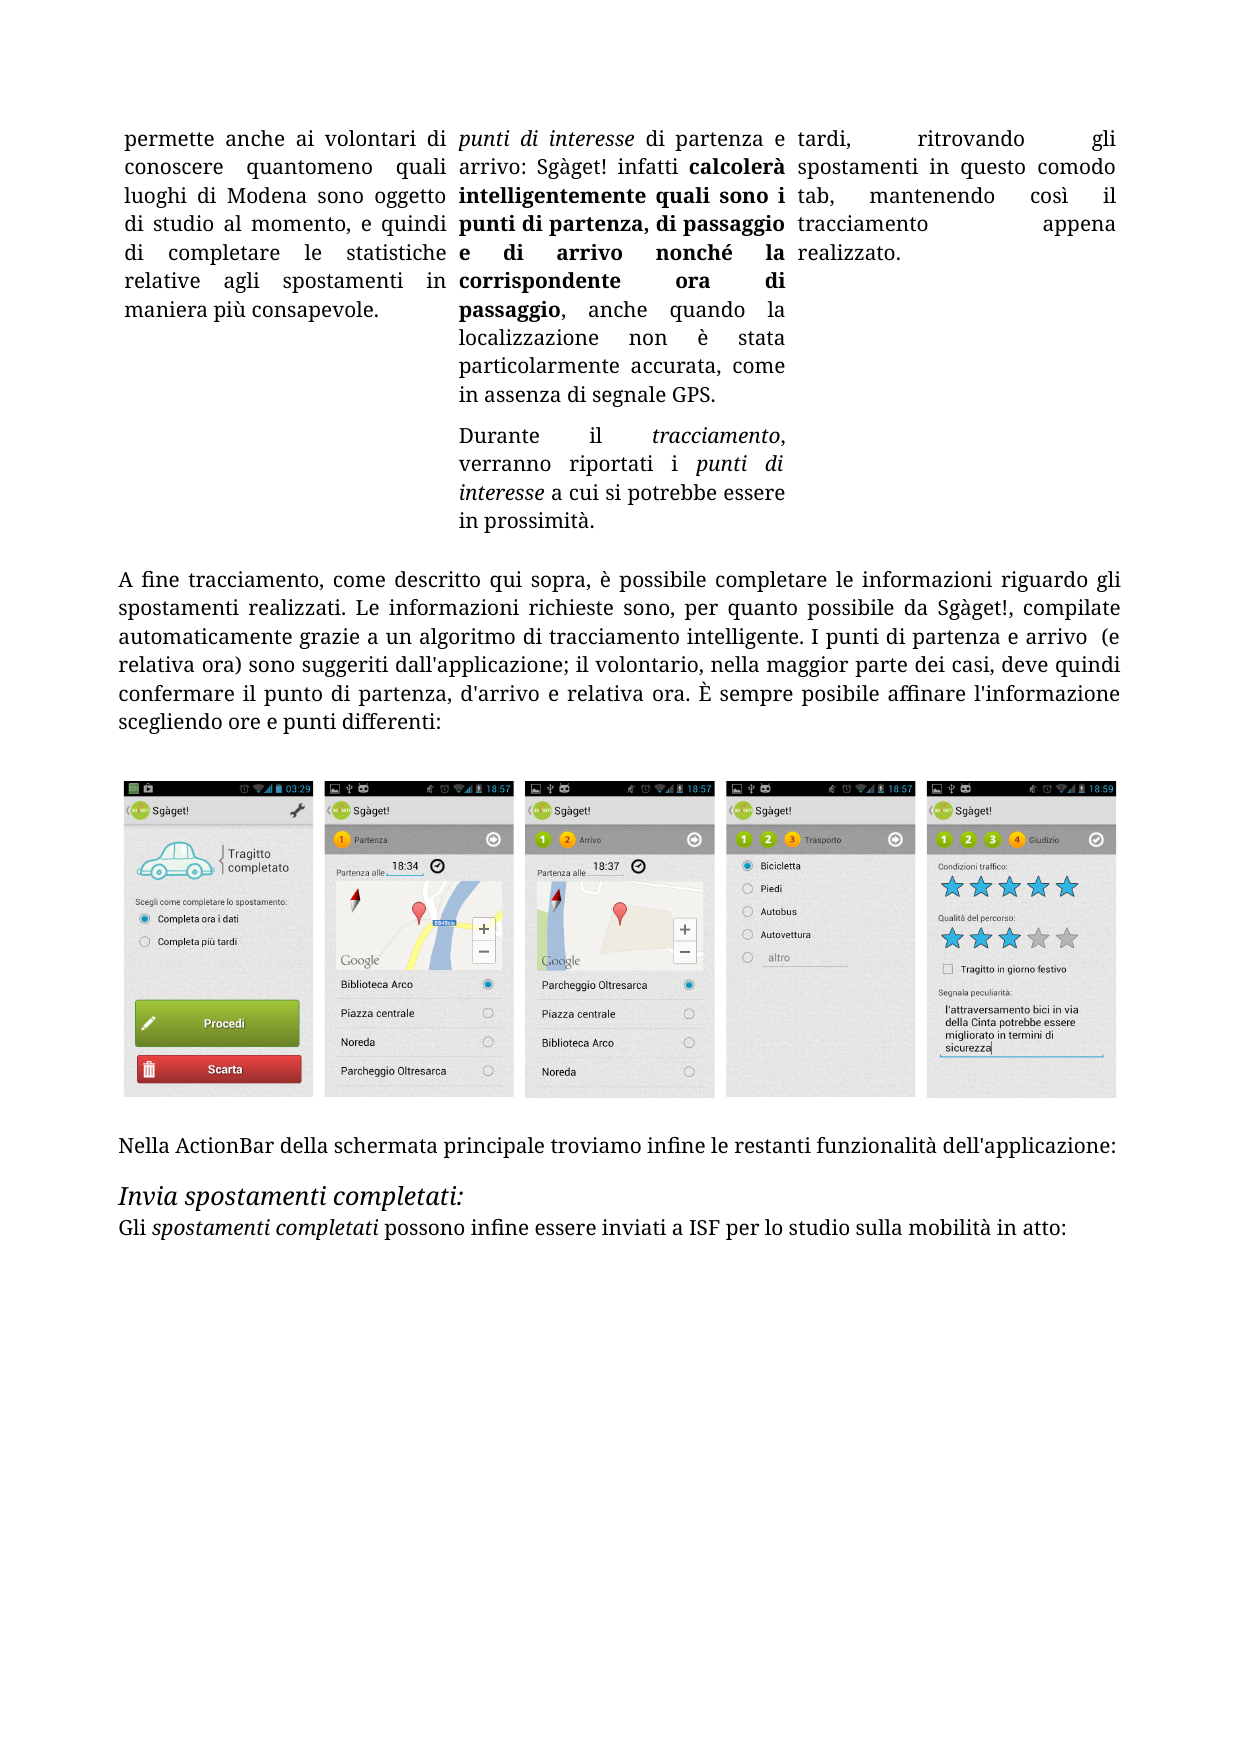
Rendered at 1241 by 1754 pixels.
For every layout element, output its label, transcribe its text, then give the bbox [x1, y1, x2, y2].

table_cell permette anche ai volontari di conoscere quantomeno quali luoghi di Modena sono oggetto di studio al momento, e quindi di completare le statistiche relative agli spostamenti in maniera più consapevole. [118, 118, 453, 553]
table_header [319, 776, 519, 1131]
picture [926, 781, 1117, 1098]
text A fine tracciamento, come descritto qui sopra, è possibile completare le informazioni riguardo gli spostamenti realizzati. Le informazioni richieste sono, per quanto possibile da Sgàget!, compilate automaticamente grazie a un algoritmo di tracciamento intelligente. I punti di partenza e arrivo (e relativa ora) sono suggeriti dall'applicazione; il volontario, nella maggior parte dei casi, deve quindi confermare il punto di partenza, d'arrivo e relativa ora. È sempre posibile affinare l'informazione scegliendo ore e punti differenti: [118, 565, 1122, 736]
table_cell tardi, ritrovando gli spostamenti in questo comodo tab, mantenendo così il tracciamento appena realizzato. [791, 118, 1122, 553]
table_header [720, 776, 921, 1131]
table_header [921, 776, 1122, 1131]
picture [525, 781, 715, 1098]
table_header [520, 776, 720, 1131]
text Gli spostamenti completati possono infine essere inviati a ISF per lo studio sulla mobilità in atto: [118, 1213, 1122, 1241]
text Nella ActionBar della schermata principale troviamo infine le restanti funzionalità dell'applicazione: [118, 1131, 1122, 1160]
subtitle Invia spostamenti completati: [118, 1179, 1122, 1213]
picture [123, 781, 314, 1097]
picture [324, 781, 514, 1097]
table_cell punti di interesse di partenza e arrivo: Sgàget! infatti calcolerà intelligentemente quali sono i punti di partenza, di passaggio e di arrivo nonché la corrispondente ora di passaggio, anche quando la localizzazione non è stata particolarmente accurata, come in assenza di segnale GPS. Durante il tracciamento, verranno riportati i punti di interesse a cui si potrebbe essere in prossimità. [453, 118, 791, 553]
table_header [118, 776, 319, 1131]
picture [726, 781, 916, 1097]
